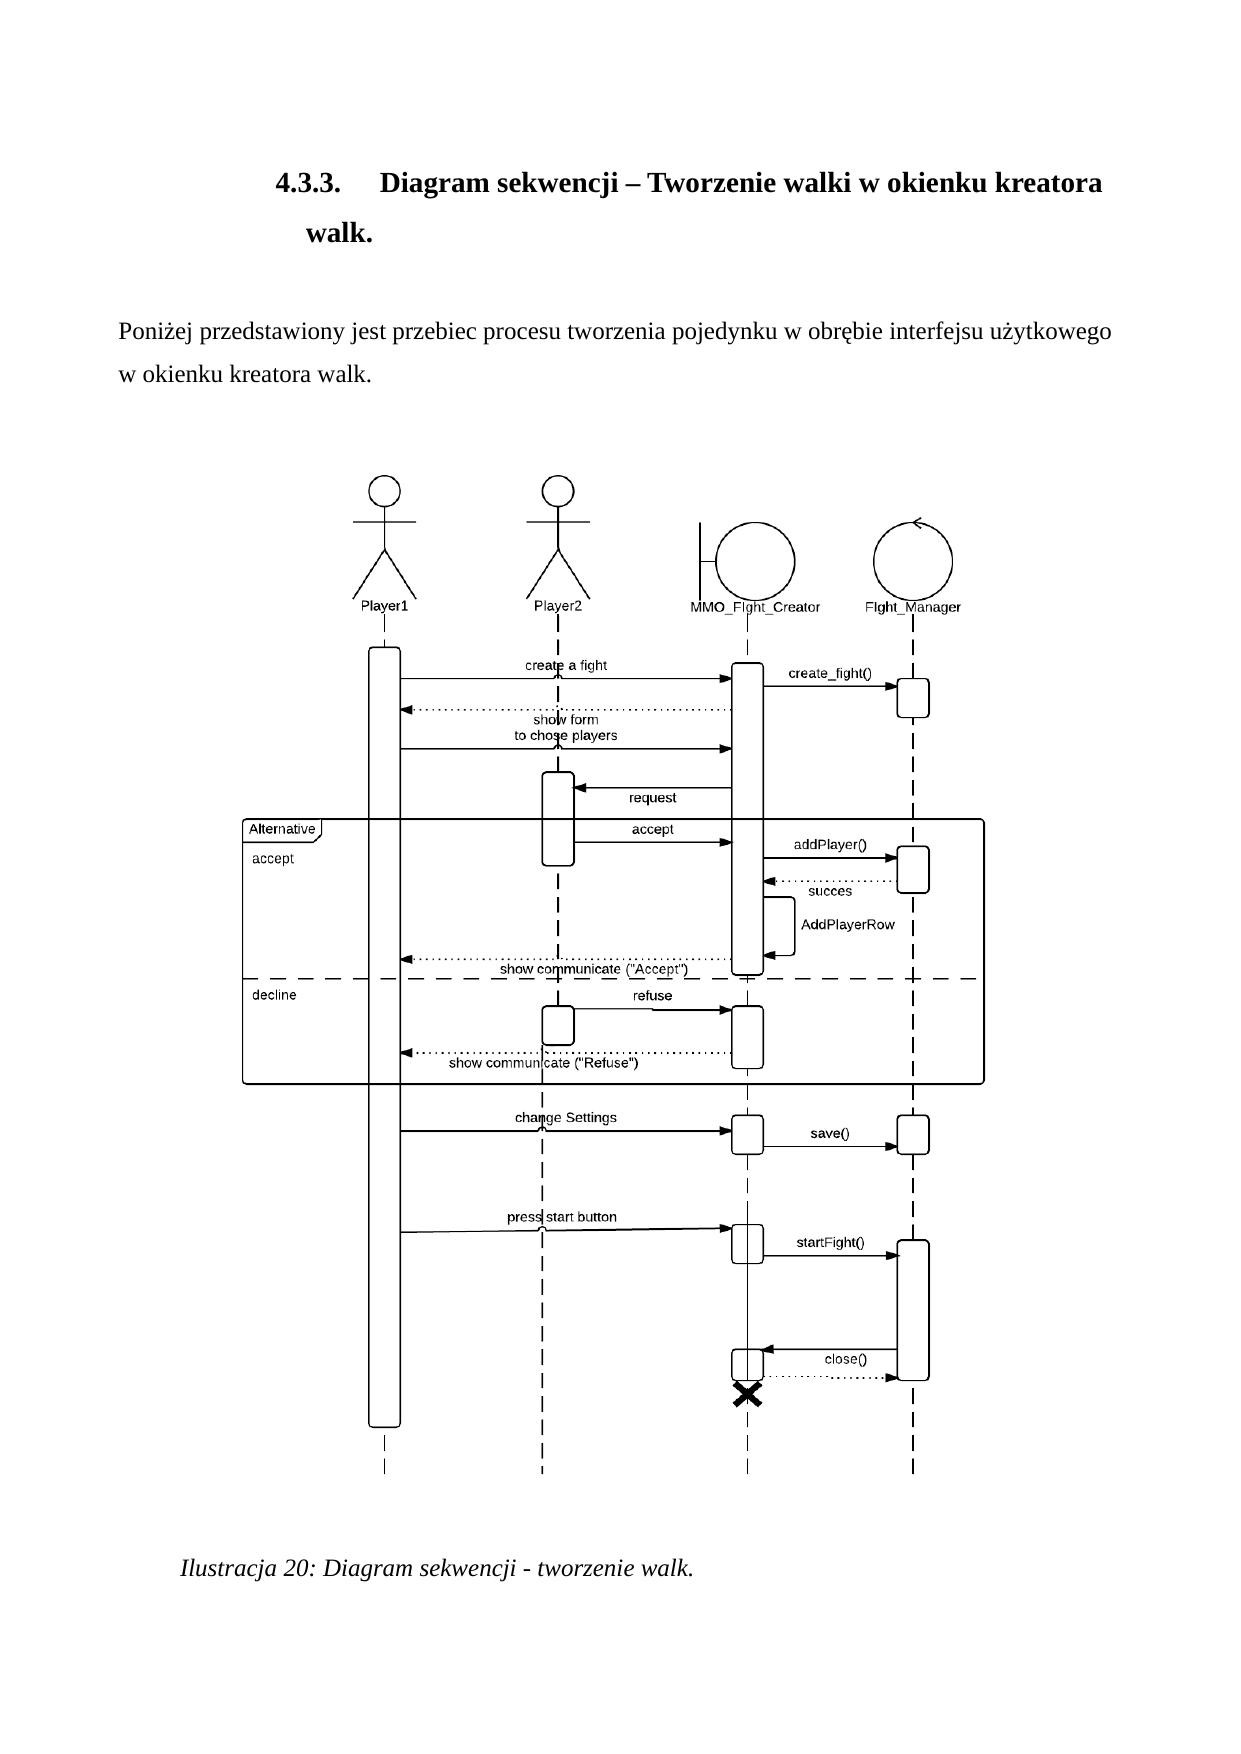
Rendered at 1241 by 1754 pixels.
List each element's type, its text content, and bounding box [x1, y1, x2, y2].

text Ilustracja 20: Diagram sekwencji - tworzenie walk. [180, 1554, 1061, 1582]
list Diagram sekwencji – Tworzenie walki w okienku kreatora walk. [268, 165, 1122, 249]
picture [179, 413, 1061, 1554]
text Poniżej przedstawiony jest przebiec procesu tworzenia pojedynku w obrębie interfejsu użytkowego w okienku kreatora walk. [118, 316, 1122, 388]
text [180, 401, 1061, 413]
